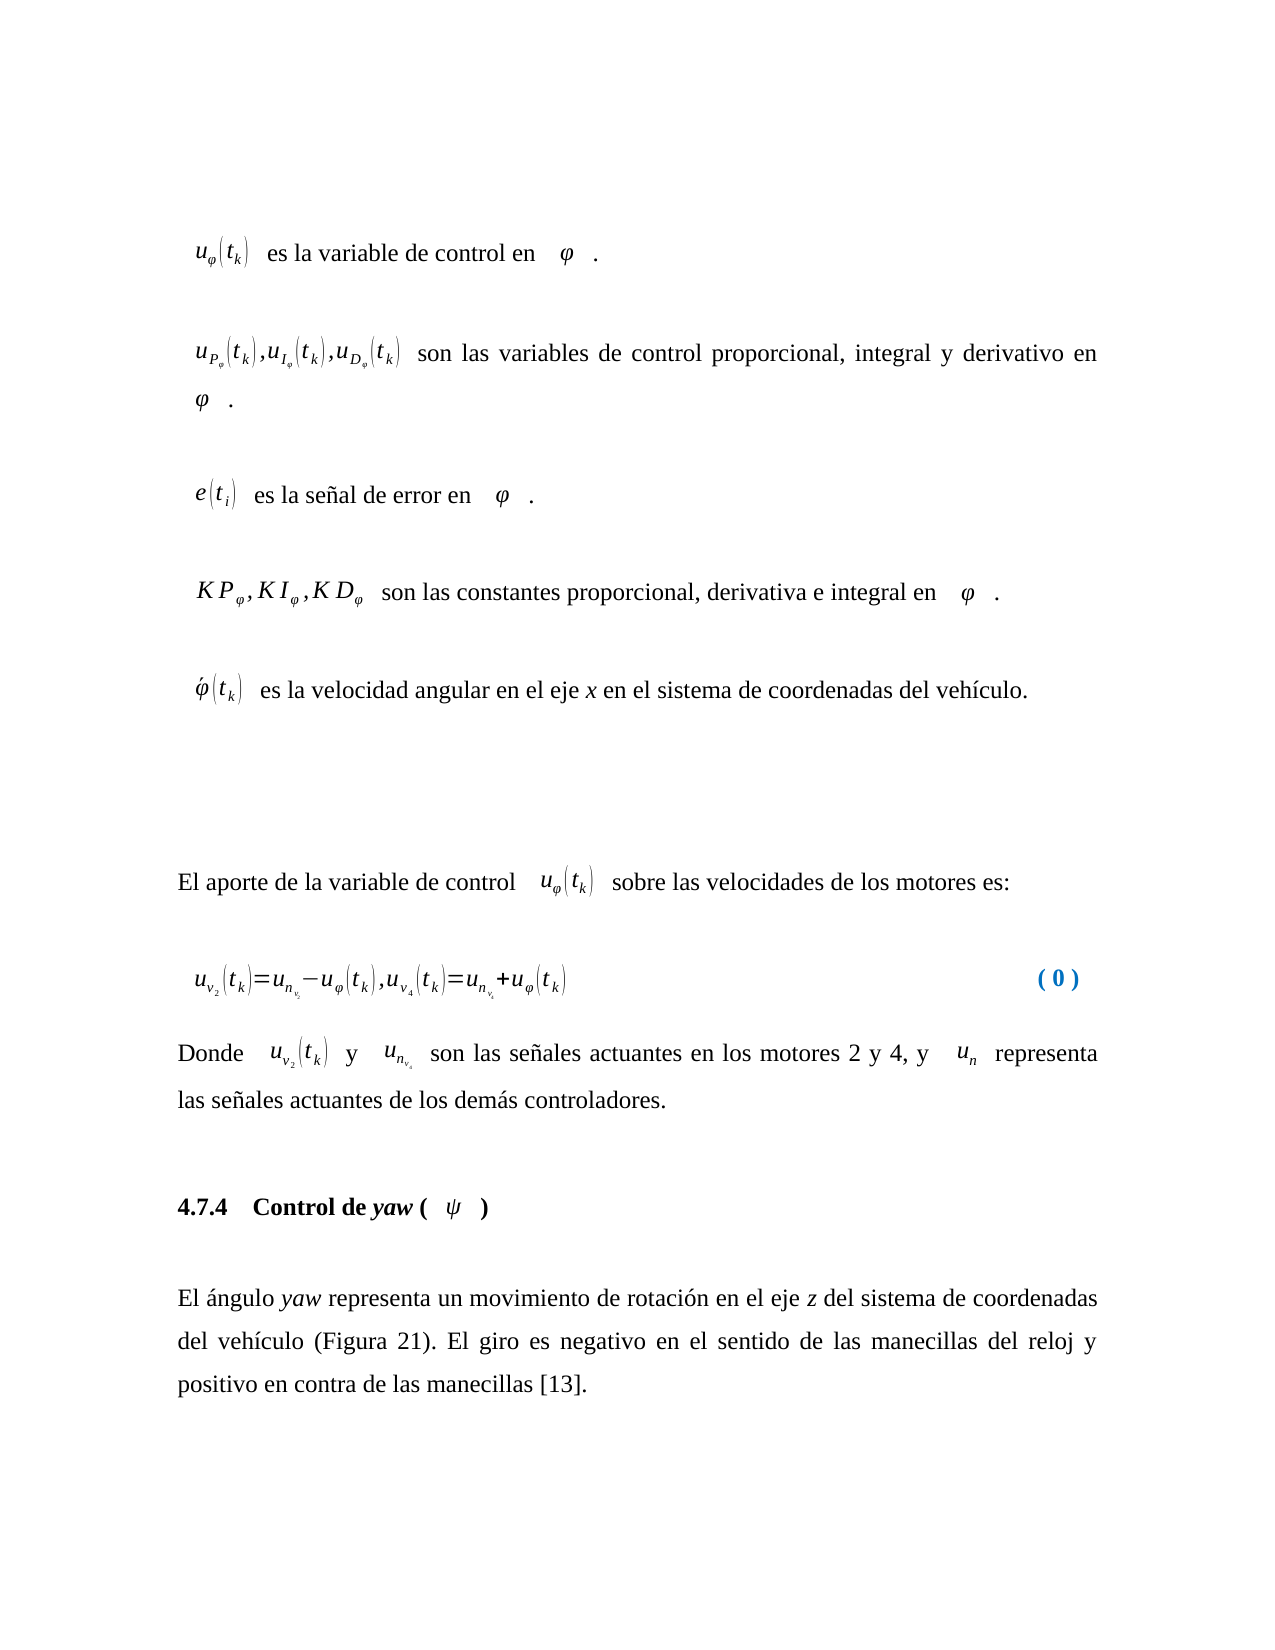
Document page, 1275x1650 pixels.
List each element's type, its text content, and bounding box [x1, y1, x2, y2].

text es la variable de control en . [177, 235, 1098, 270]
text son las constantes proporcional, derivativa e integral en . [177, 576, 1098, 608]
text es la velocidad angular en el eje x en el sistema de coordenadas del vehículo. [177, 672, 1098, 707]
subtitle Control de yaw () [177, 1192, 1098, 1221]
table_header ( 0 ) [1026, 963, 1128, 1035]
text es la señal de error en . [177, 477, 1098, 512]
text Donde y son las señales actuantes en los motores 2 y 4, y representa las señales actuantes de los demás controladores. [177, 1035, 1098, 1113]
table_header [165, 963, 1026, 1035]
text El aporte de la variable de control sobre las velocidades de los motores es: [177, 864, 1098, 899]
text son las variables de control proporcional, integral y derivativo en . [177, 334, 1098, 413]
text El ángulo yaw representa un movimiento de rotación en el eje z del sistema de coordenadas del vehículo (Figura 21). El giro es negativo en el sentido de las manecillas del reloj y positivo en contra de las manecillas [13]. [177, 1283, 1098, 1398]
